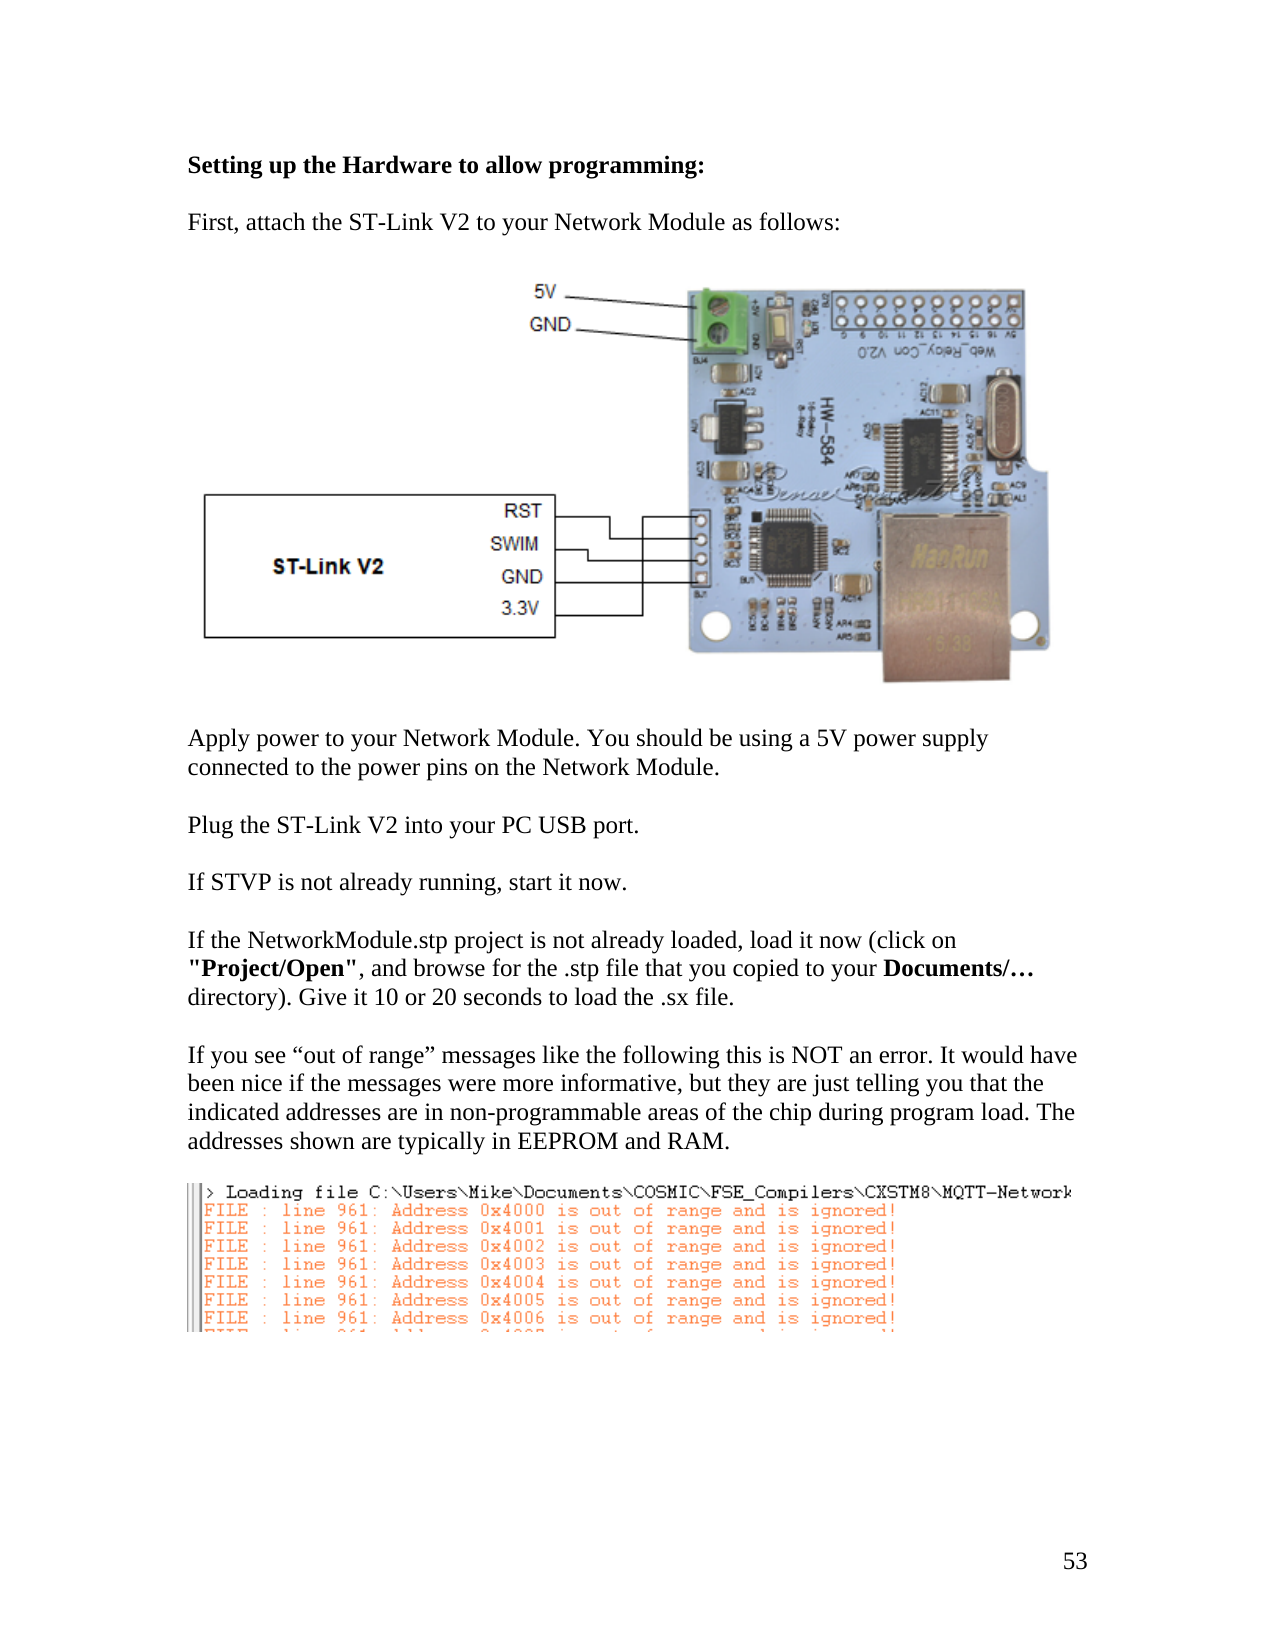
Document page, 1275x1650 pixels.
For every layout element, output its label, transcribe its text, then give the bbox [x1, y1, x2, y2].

text Apply power to your Network Module. You should be using a 5V power supply connected to the power pins on the Network Module. [187, 723, 1087, 781]
text Plug the ST-Link V2 into your PC USB port. [187, 810, 1087, 838]
picture [187, 264, 1063, 695]
text If you see “out of range” messages like the following this is NOT an error. It would have been nice if the messages were more informative, but they are just telling you that the indicated addresses are in non-programmable areas of the chip during program load. The addresses shown are typically in EEPROM and RAM. [187, 1040, 1087, 1155]
text If the NetworkModule.stp project is not already loaded, load it now (click on "Project/Open", and browse for the .stp file that you copied to your Documents/… directory). Give it 10 or 20 seconds to load the .sx file. [187, 925, 1087, 1011]
text First, attach the ST-Link V2 to your Network Module as follows: [187, 207, 1087, 236]
text Setting up the Hardware to allow programming: [187, 150, 1087, 179]
text If STVP is not already running, start it now. [187, 867, 1087, 896]
picture [187, 1183, 1071, 1332]
